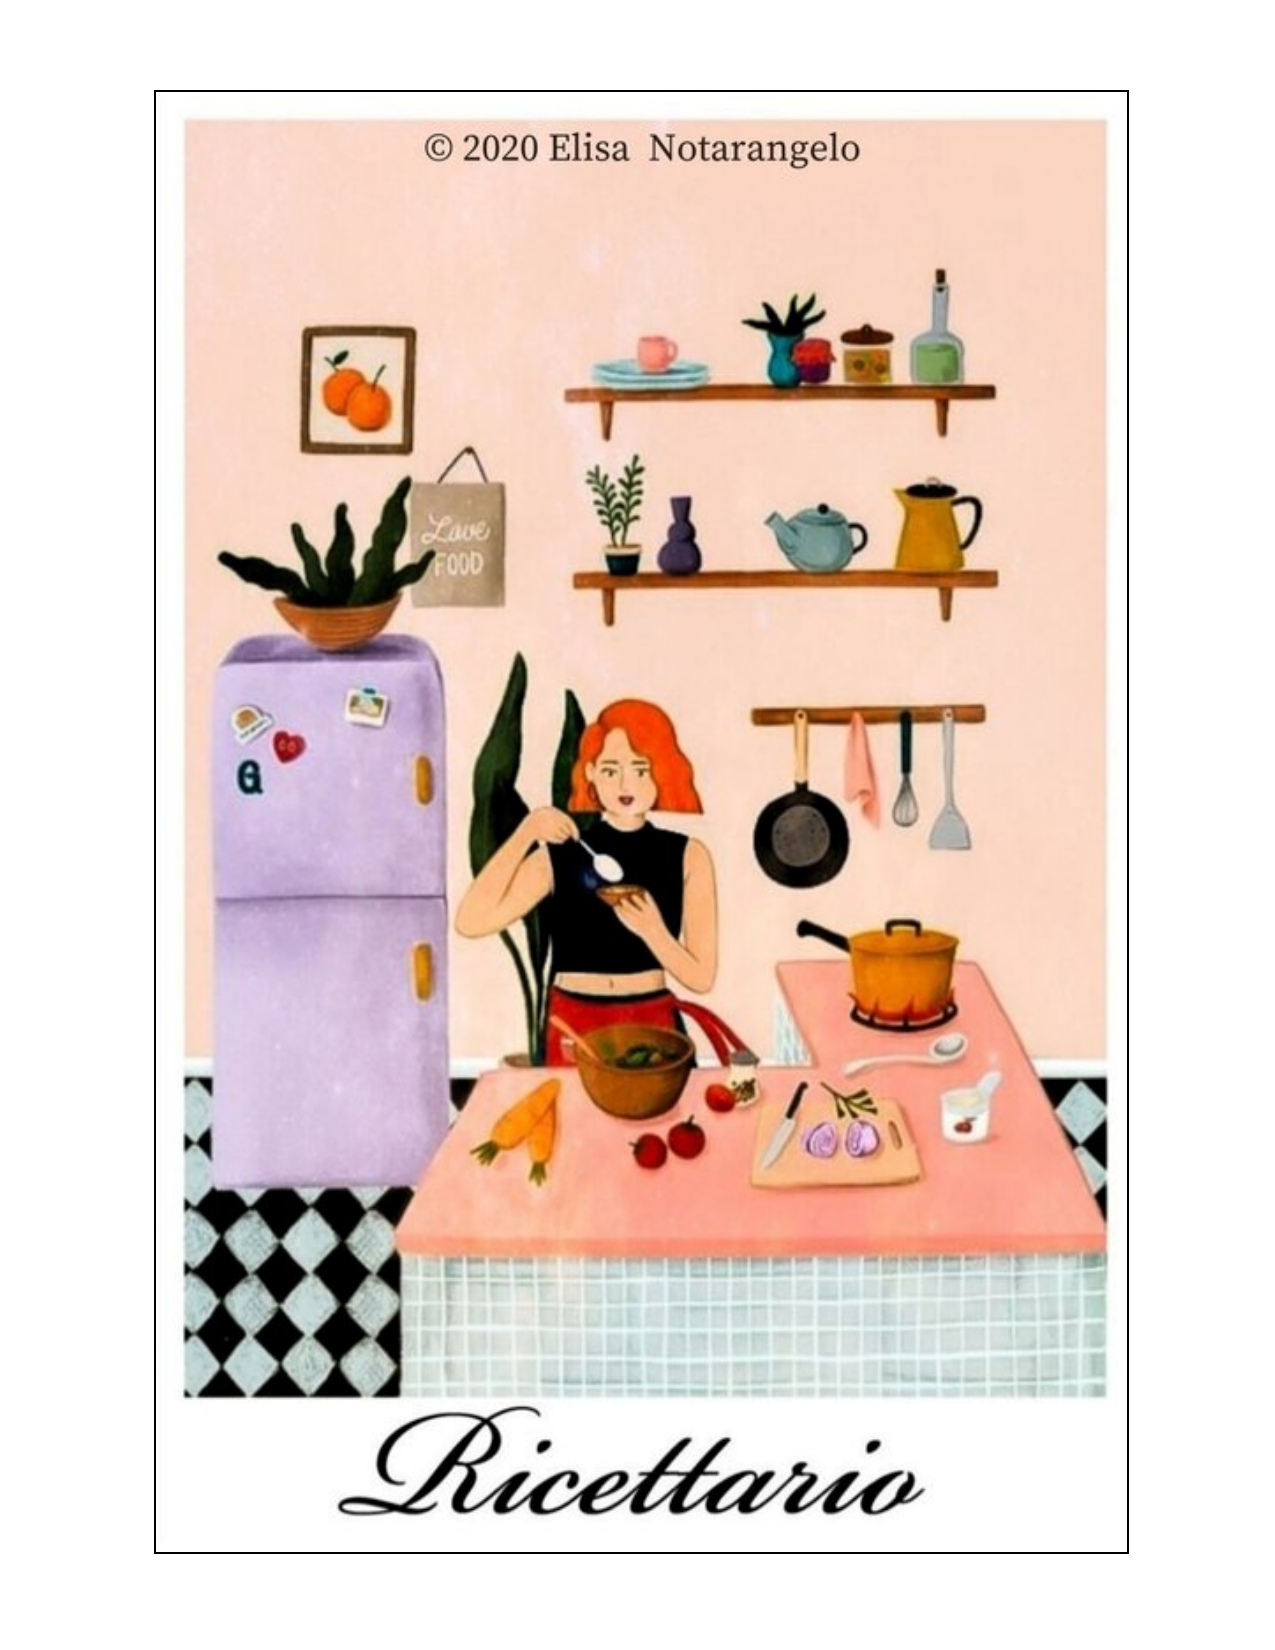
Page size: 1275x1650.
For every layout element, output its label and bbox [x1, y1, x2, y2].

picture [159, 94, 1124, 1549]
